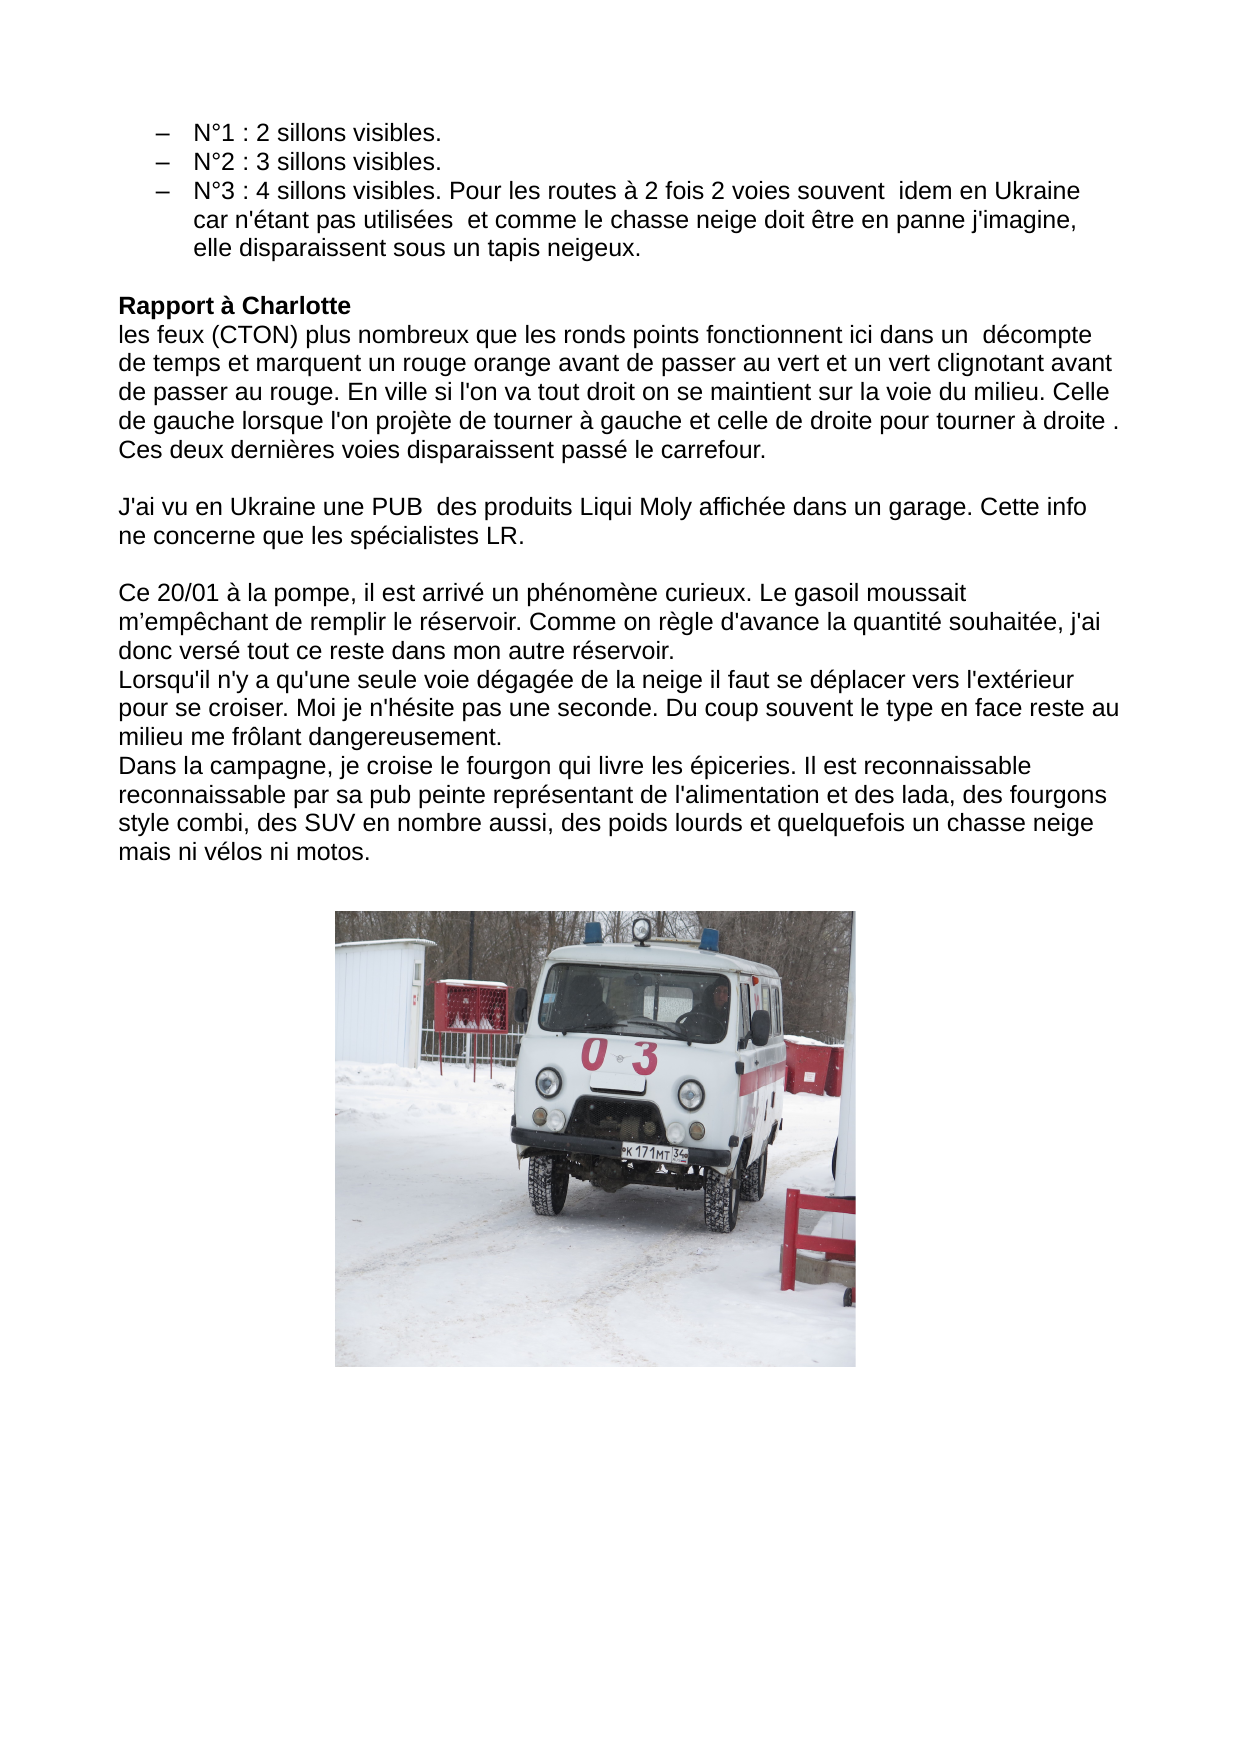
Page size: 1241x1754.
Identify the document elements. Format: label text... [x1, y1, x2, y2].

text Lorsqu'il n'y a qu'une seule voie dégagée de la neige il faut se déplacer vers l'extérieur pour se croiser. Moi je n'hésite pas une seconde. Du coup souvent le type en face reste au milieu me frôlant dangereusement. [118, 665, 1122, 751]
list N°3 : 4 sillons visibles. Pour les routes à 2 fois 2 voies souvent idem en Ukraine car n'étant pas utilisées et comme le chasse neige doit être en panne j'imagine, elle disparaissent sous un tapis neigeux. [156, 176, 1122, 262]
list N°1 : 2 sillons visibles. [156, 118, 1122, 147]
text les feux (CTON) plus nombreux que les ronds points fonctionnent ici dans un décompte de temps et marquent un rouge orange avant de passer au vert et un vert clignotant avant de passer au rouge. En ville si l'on va tout droit on se maintient sur la voie du milieu. Celle de gauche lorsque l'on projète de tourner à gauche et celle de droite pour tourner à droite . Ces deux dernières voies disparaissent passé le carrefour. [118, 320, 1122, 492]
text Dans la campagne, je croise le fourgon qui livre les épiceries. Il est reconnaissable reconnaissable par sa pub peinte représentant de l'alimentation et des lada, des fourgons style combi, des SUV en nombre aussi, des poids lourds et quelquefois un chasse neige mais ni vélos ni motos. [118, 751, 1122, 866]
text Rapport à Charlotte [118, 291, 1122, 320]
text J'ai vu en Ukraine une PUB des produits Liqui Moly affichée dans un garage. Cette info ne concerne que les spécialistes LR. [118, 492, 1122, 550]
text Ce 20/01 à la pompe, il est arrivé un phénomène curieux. Le gasoil moussait m’empêchant de remplir le réservoir. Comme on règle d'avance la quantité souhaitée, j'ai donc versé tout ce reste dans mon autre réservoir. [118, 578, 1122, 665]
picture [335, 911, 856, 1367]
list N°2 : 3 sillons visibles. [156, 147, 1122, 176]
